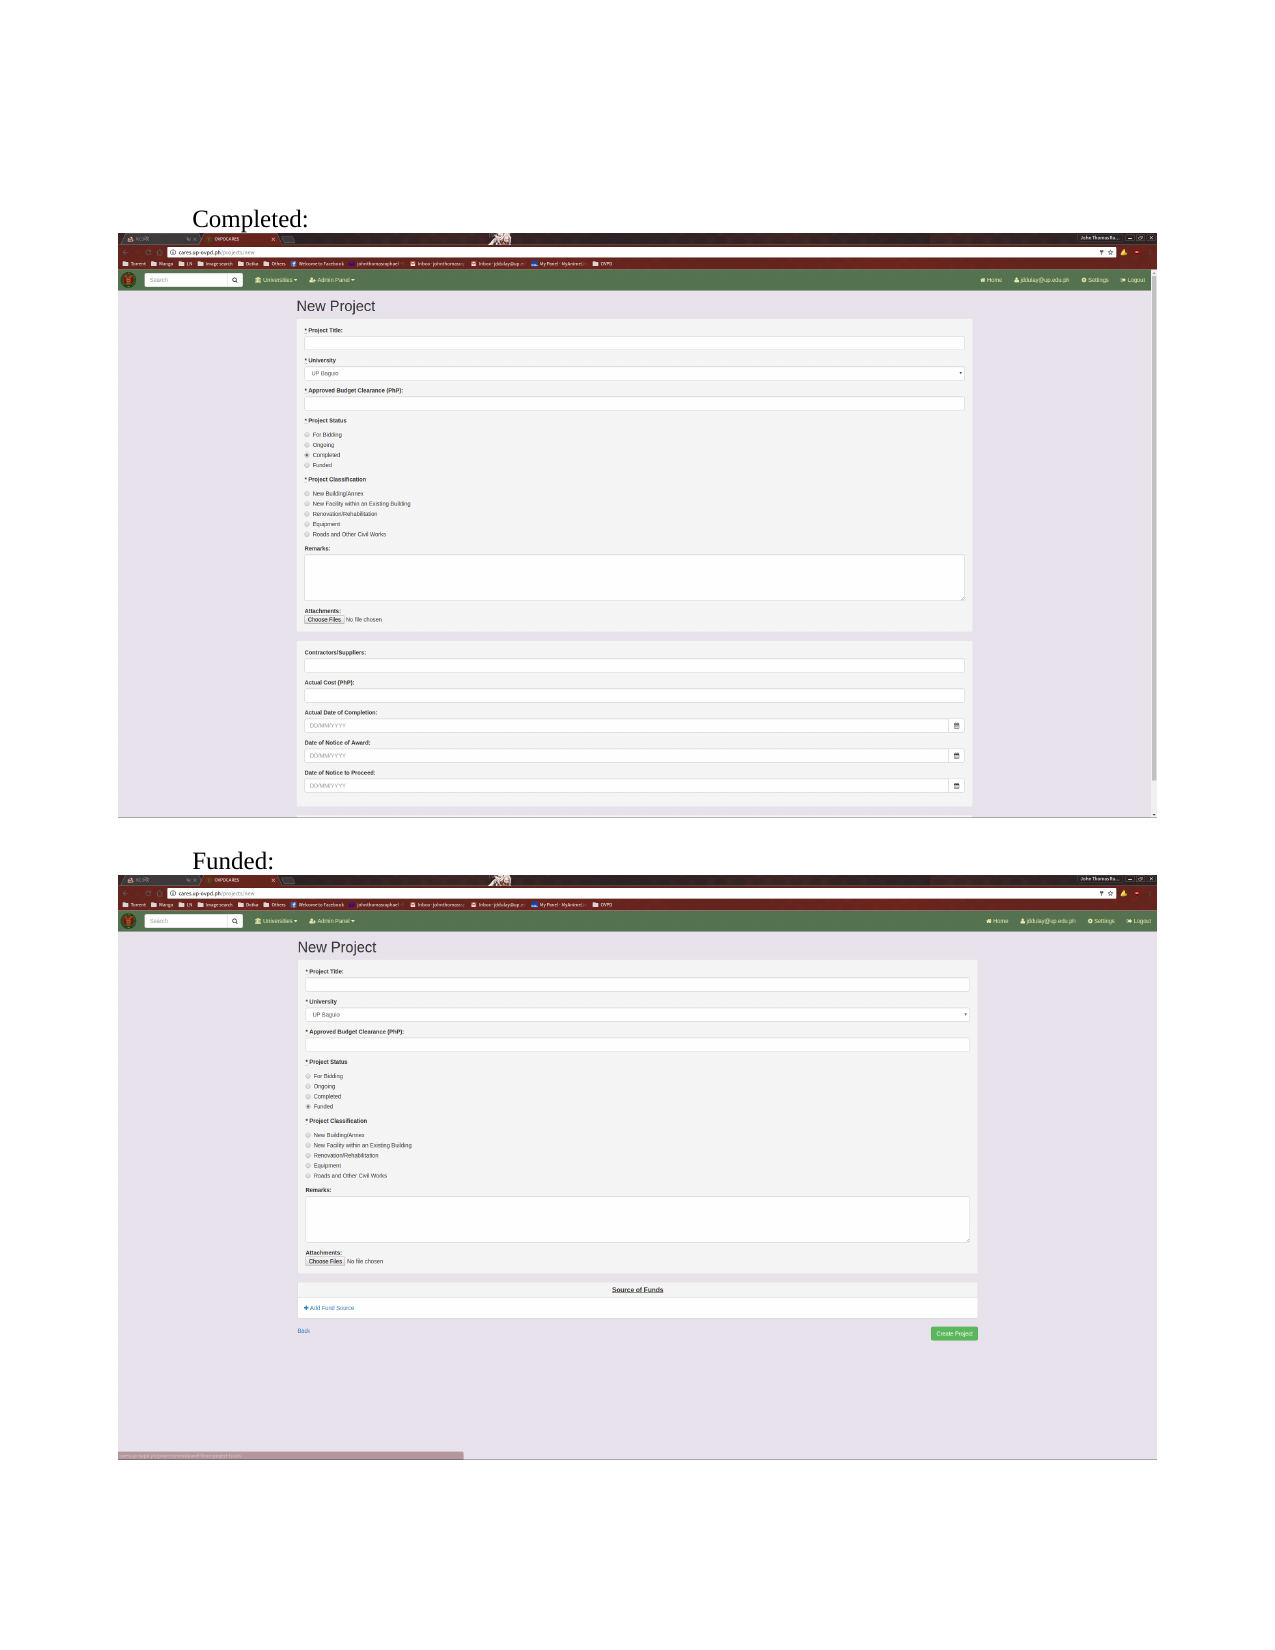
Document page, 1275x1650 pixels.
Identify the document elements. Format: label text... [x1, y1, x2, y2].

picture [118, 875, 1157, 1460]
text Completed: [118, 204, 1157, 233]
text Funded: [118, 846, 1157, 875]
picture [118, 233, 1157, 818]
